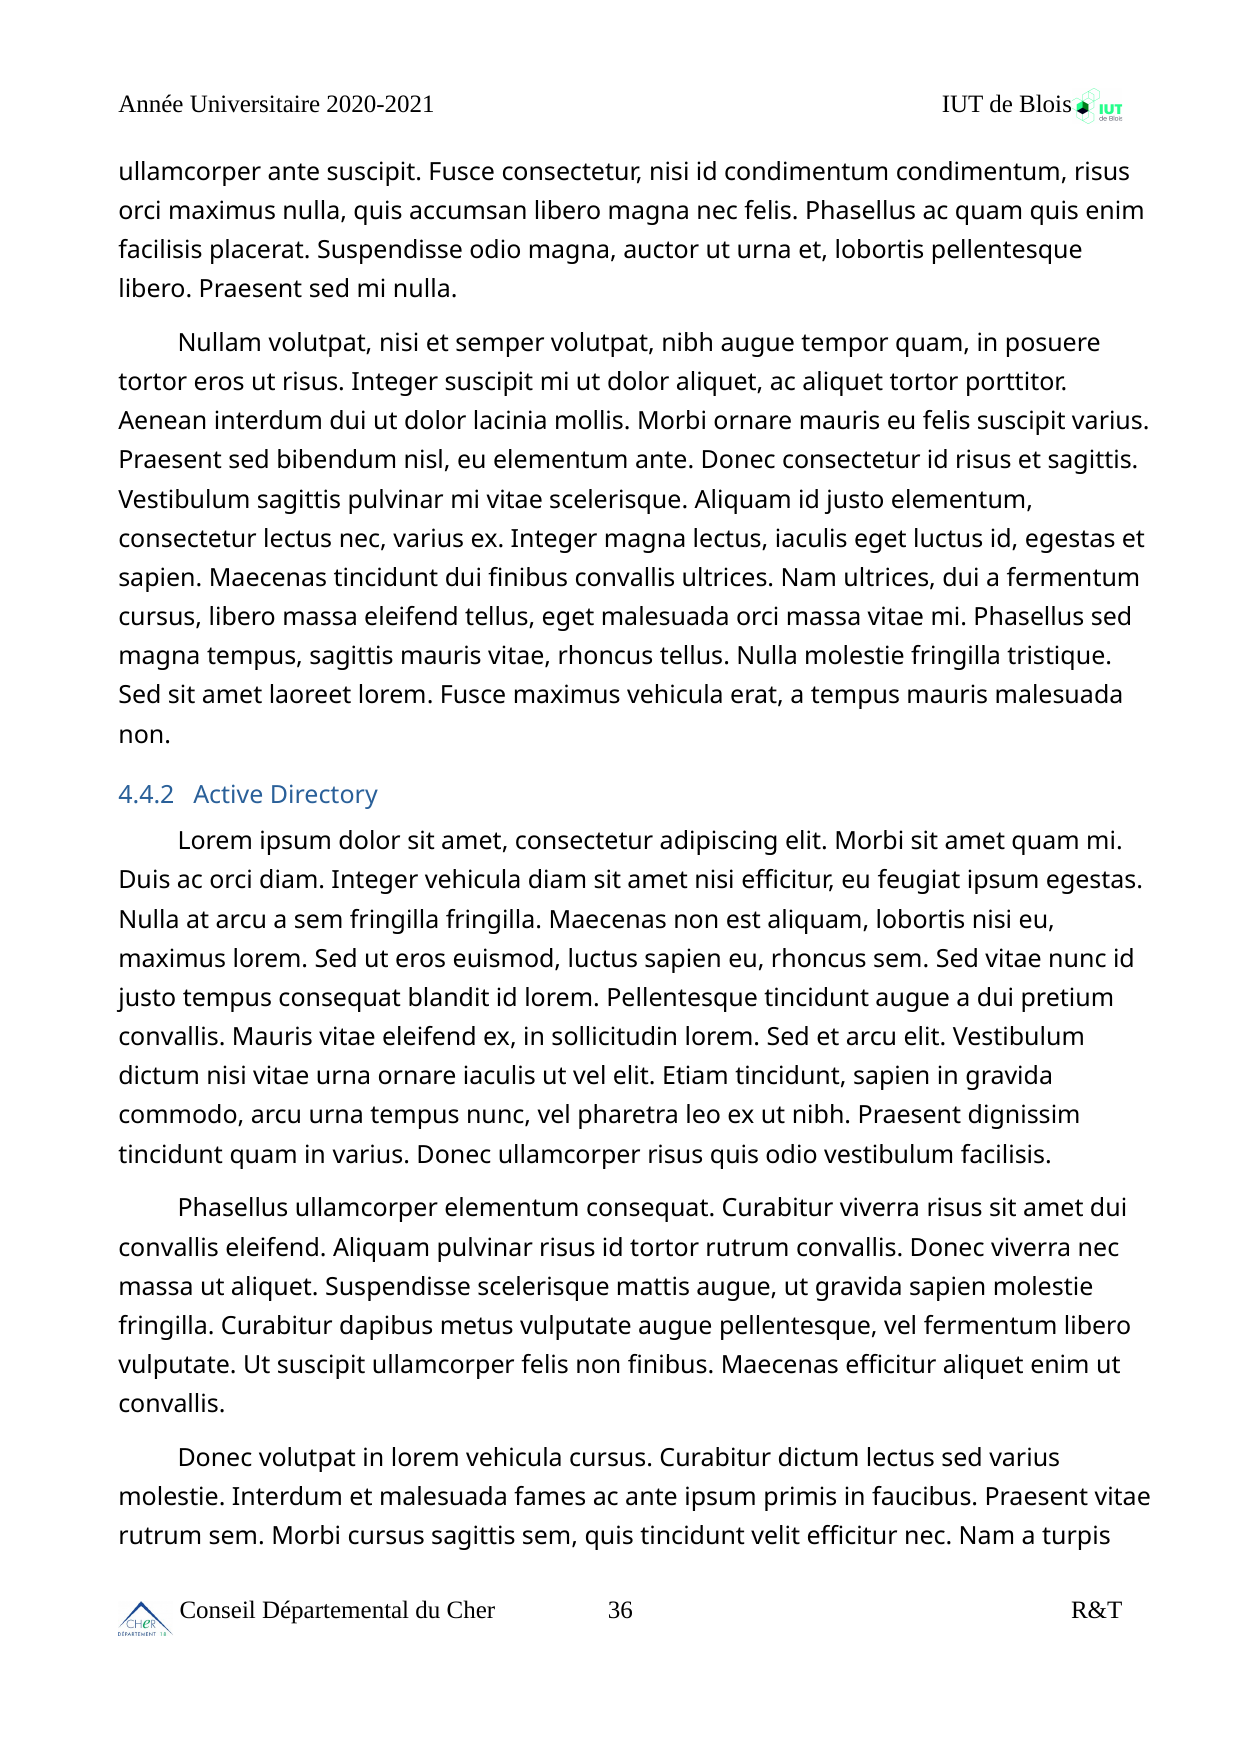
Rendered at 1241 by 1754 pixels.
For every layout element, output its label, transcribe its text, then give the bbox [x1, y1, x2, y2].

text Phasellus ullamcorper elementum consequat. Curabitur viverra risus sit amet dui convallis eleifend. Aliquam pulvinar risus id tortor rutrum convallis. Donec viverra nec massa ut aliquet. Suspendisse scelerisque mattis augue, ut gravida sapien molestie fringilla. Curabitur dapibus metus vulputate augue pellentesque, vel fermentum libero vulputate. Ut suscipit ullamcorper felis non finibus. Maecenas efficitur aliquet enim ut convallis. [118, 1190, 1152, 1420]
text Donec volutpat in lorem vehicula cursus. Curabitur dictum lectus sed varius molestie. Interdum et malesuada fames ac ante ipsum primis in faucibus. Praesent vitae rutrum sem. Morbi cursus sagittis sem, quis tincidunt velit efficitur nec. Nam a turpis [118, 1439, 1152, 1552]
text ullamcorper ante suscipit. Fusce consectetur, nisi id condimentum condimentum, risus orci maximus nulla, quis accumsan libero magna nec felis. Phasellus ac quam quis enim facilisis placerat. Suspendisse odio magna, auctor ut urna et, lobortis pellentesque libero. Praesent sed mi nulla. [118, 153, 1152, 305]
text Nullam volutpat, nisi et semper volutpat, nibh augue tempor quam, in posuere tortor eros ut risus. Integer suscipit mi ut dolor aliquet, ac aliquet tortor porttitor. Aenean interdum dui ut dolor lacinia mollis. Morbi ornare mauris eu felis suscipit varius. Praesent sed bibendum nisl, eu elementum ante. Donec consectetur id risus et sagittis. Vestibulum sagittis pulvinar mi vitae scelerisque. Aliquam id justo elementum, consectetur lectus nec, varius ex. Integer magna lectus, iaculis eget luctus id, egestas et sapien. Maecenas tincidunt dui finibus convallis ultrices. Nam ultrices, dui a fermentum cursus, libero massa eleifend tellus, eget malesuada orci massa vitae mi. Phasellus sed magna tempus, sagittis mauris vitae, rhoncus tellus. Nulla molestie fringilla tristique. Sed sit amet laoreet lorem. Fusce maximus vehicula erat, a tempus mauris malesuada non. [118, 325, 1152, 750]
subtitle Active Directory [118, 776, 1152, 810]
picture [1071, 88, 1123, 124]
picture [118, 1601, 174, 1636]
text Lorem ipsum dolor sit amet, consectetur adipiscing elit. Morbi sit amet quam mi. Duis ac orci diam. Integer vehicula diam sit amet nisi efficitur, eu feugiat ipsum egestas. Nulla at arcu a sem fringilla fringilla. Maecenas non est aliquam, lobortis nisi eu, maximus lorem. Sed ut eros euismod, luctus sapien eu, rhoncus sem. Sed vitae nunc id justo tempus consequat blandit id lorem. Pellentesque tincidunt augue a dui pretium convallis. Mauris vitae eleifend ex, in sollicitudin lorem. Sed et arcu elit. Vestibulum dictum nisi vitae urna ornare iaculis ut vel elit. Etiam tincidunt, sapien in gravida commodo, arcu urna tempus nunc, vel pharetra leo ex ut nibh. Praesent dignissim tincidunt quam in varius. Donec ullamcorper risus quis odio vestibulum facilisis. [118, 823, 1152, 1170]
